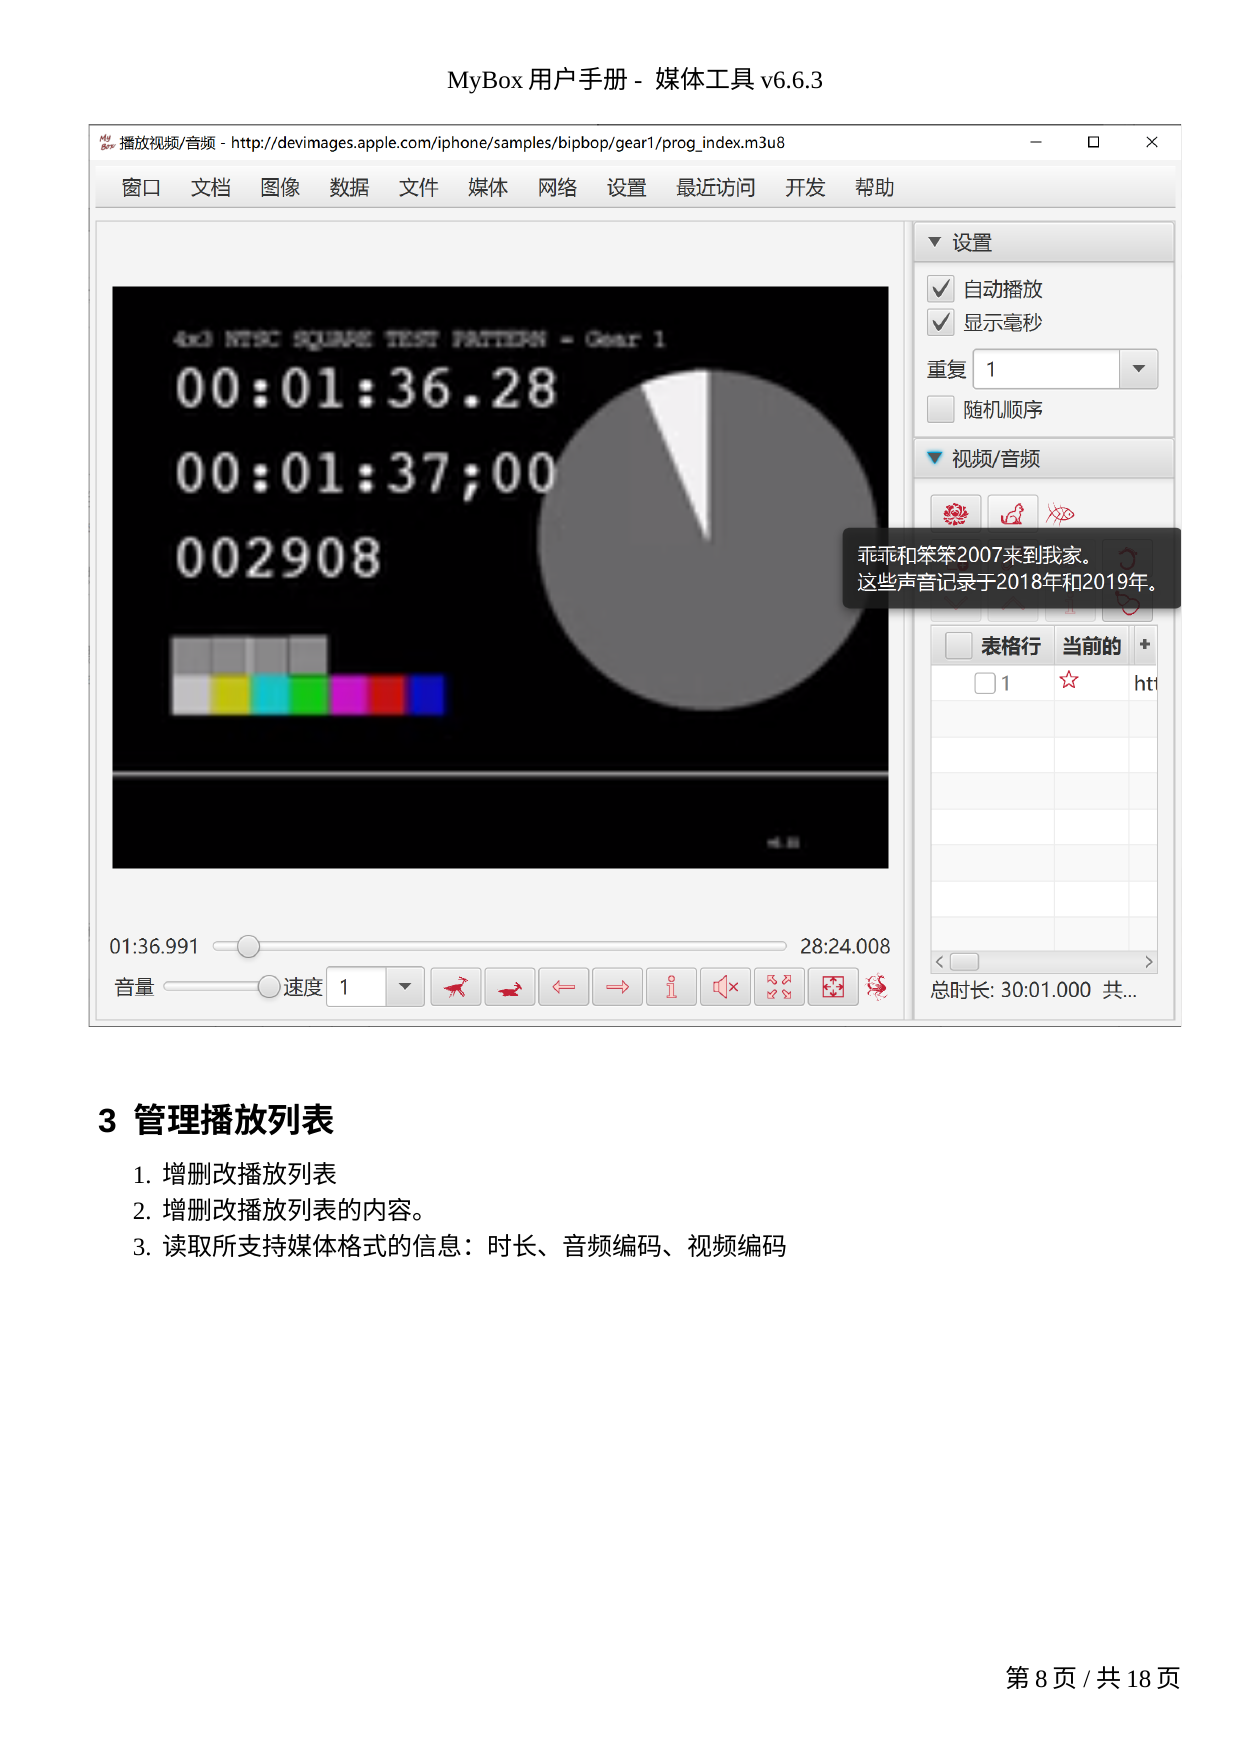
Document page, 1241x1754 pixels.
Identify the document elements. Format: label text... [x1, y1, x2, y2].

subtitle 管理播放列表 [88, 1093, 1181, 1142]
list 增删改播放列表 [133, 1154, 1181, 1190]
list 读取所支持媒体格式的信息：时长、音频编码、视频编码 [133, 1227, 1181, 1263]
picture [88, 124, 1182, 1027]
list 增删改播放列表的内容。 [133, 1190, 1181, 1227]
